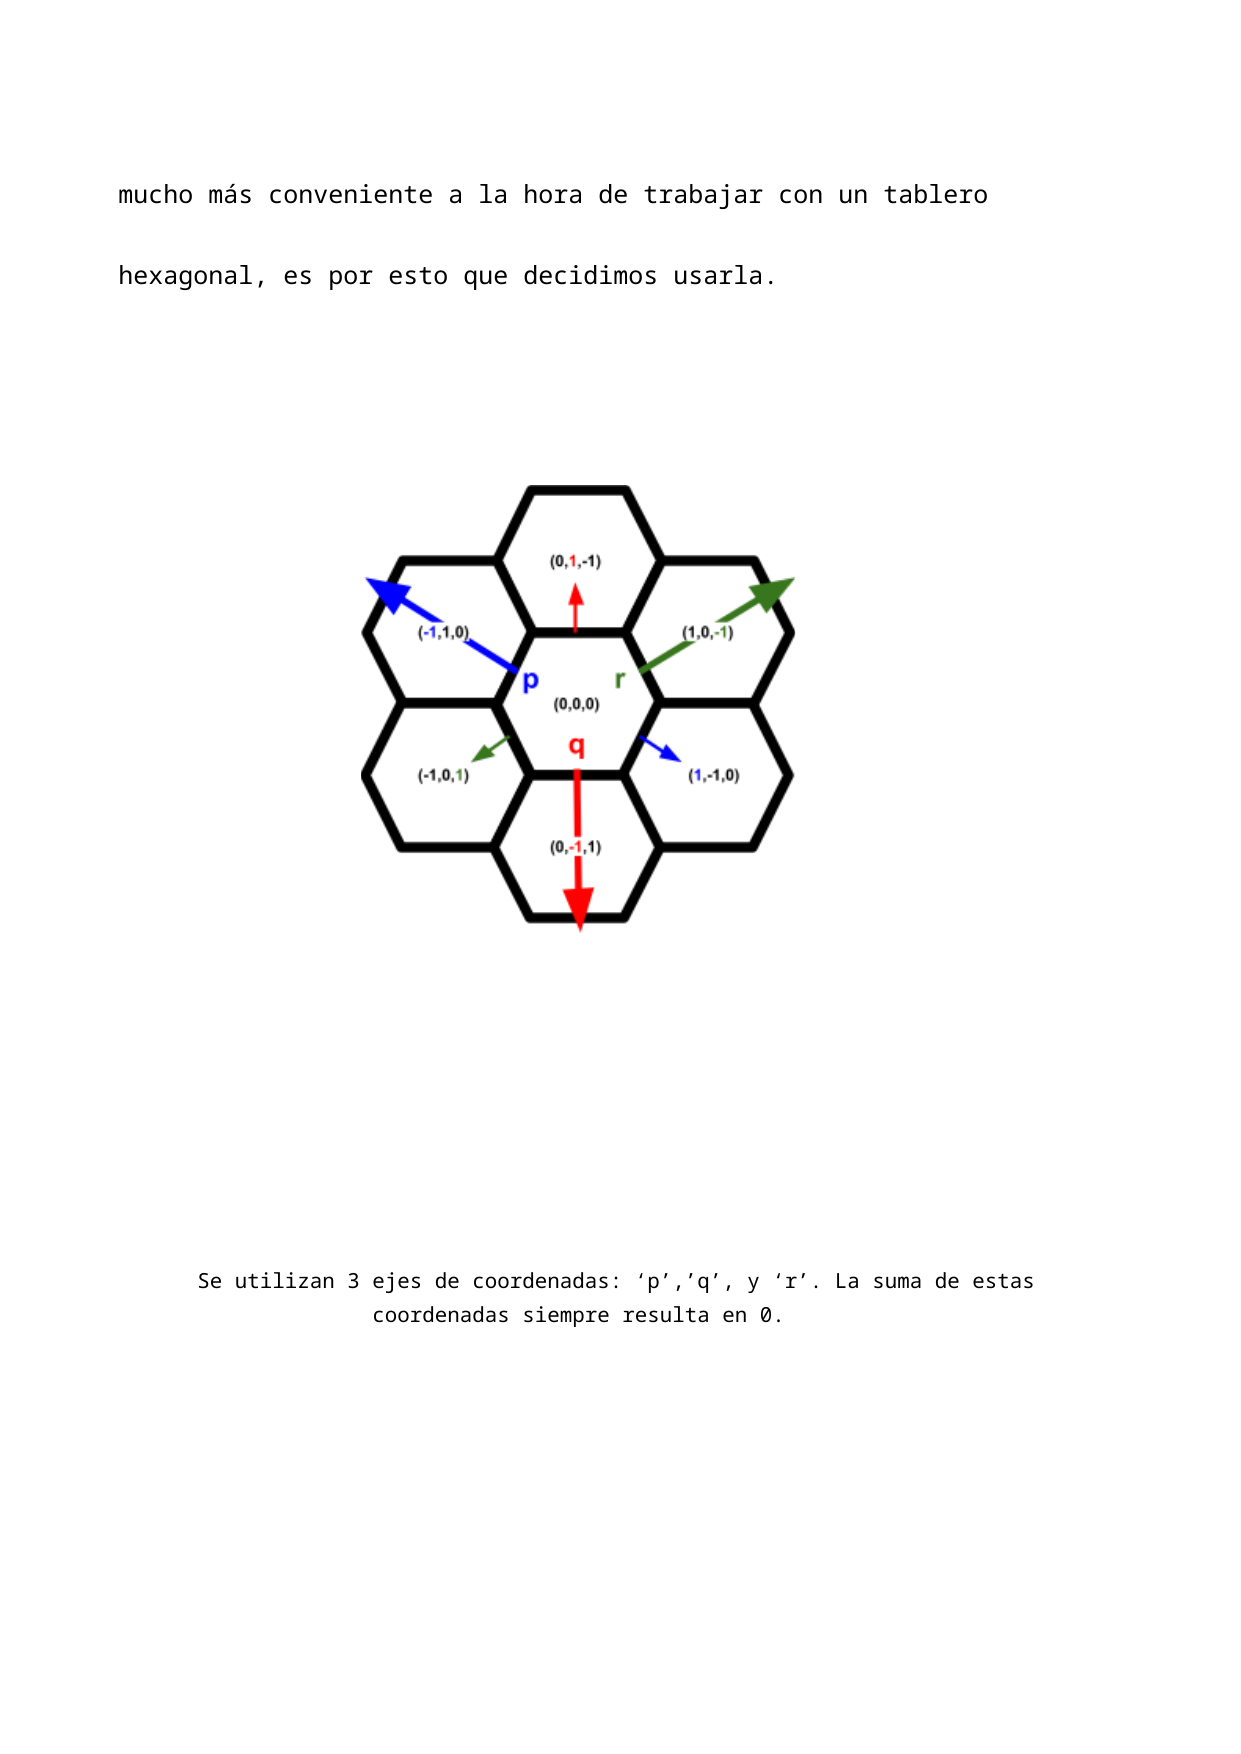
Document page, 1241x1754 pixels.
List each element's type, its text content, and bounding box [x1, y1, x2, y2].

text Se utilizan 3 ejes de coordenadas: ‘p’,’q’, y ‘r’. La suma de estas coordenadas siempre resulta en 0. [118, 1266, 1038, 1328]
picture [361, 485, 796, 933]
text mucho más conveniente a la hora de trabajar con un tablero hexagonal, es por esto que decidimos usarla. [118, 176, 1038, 292]
